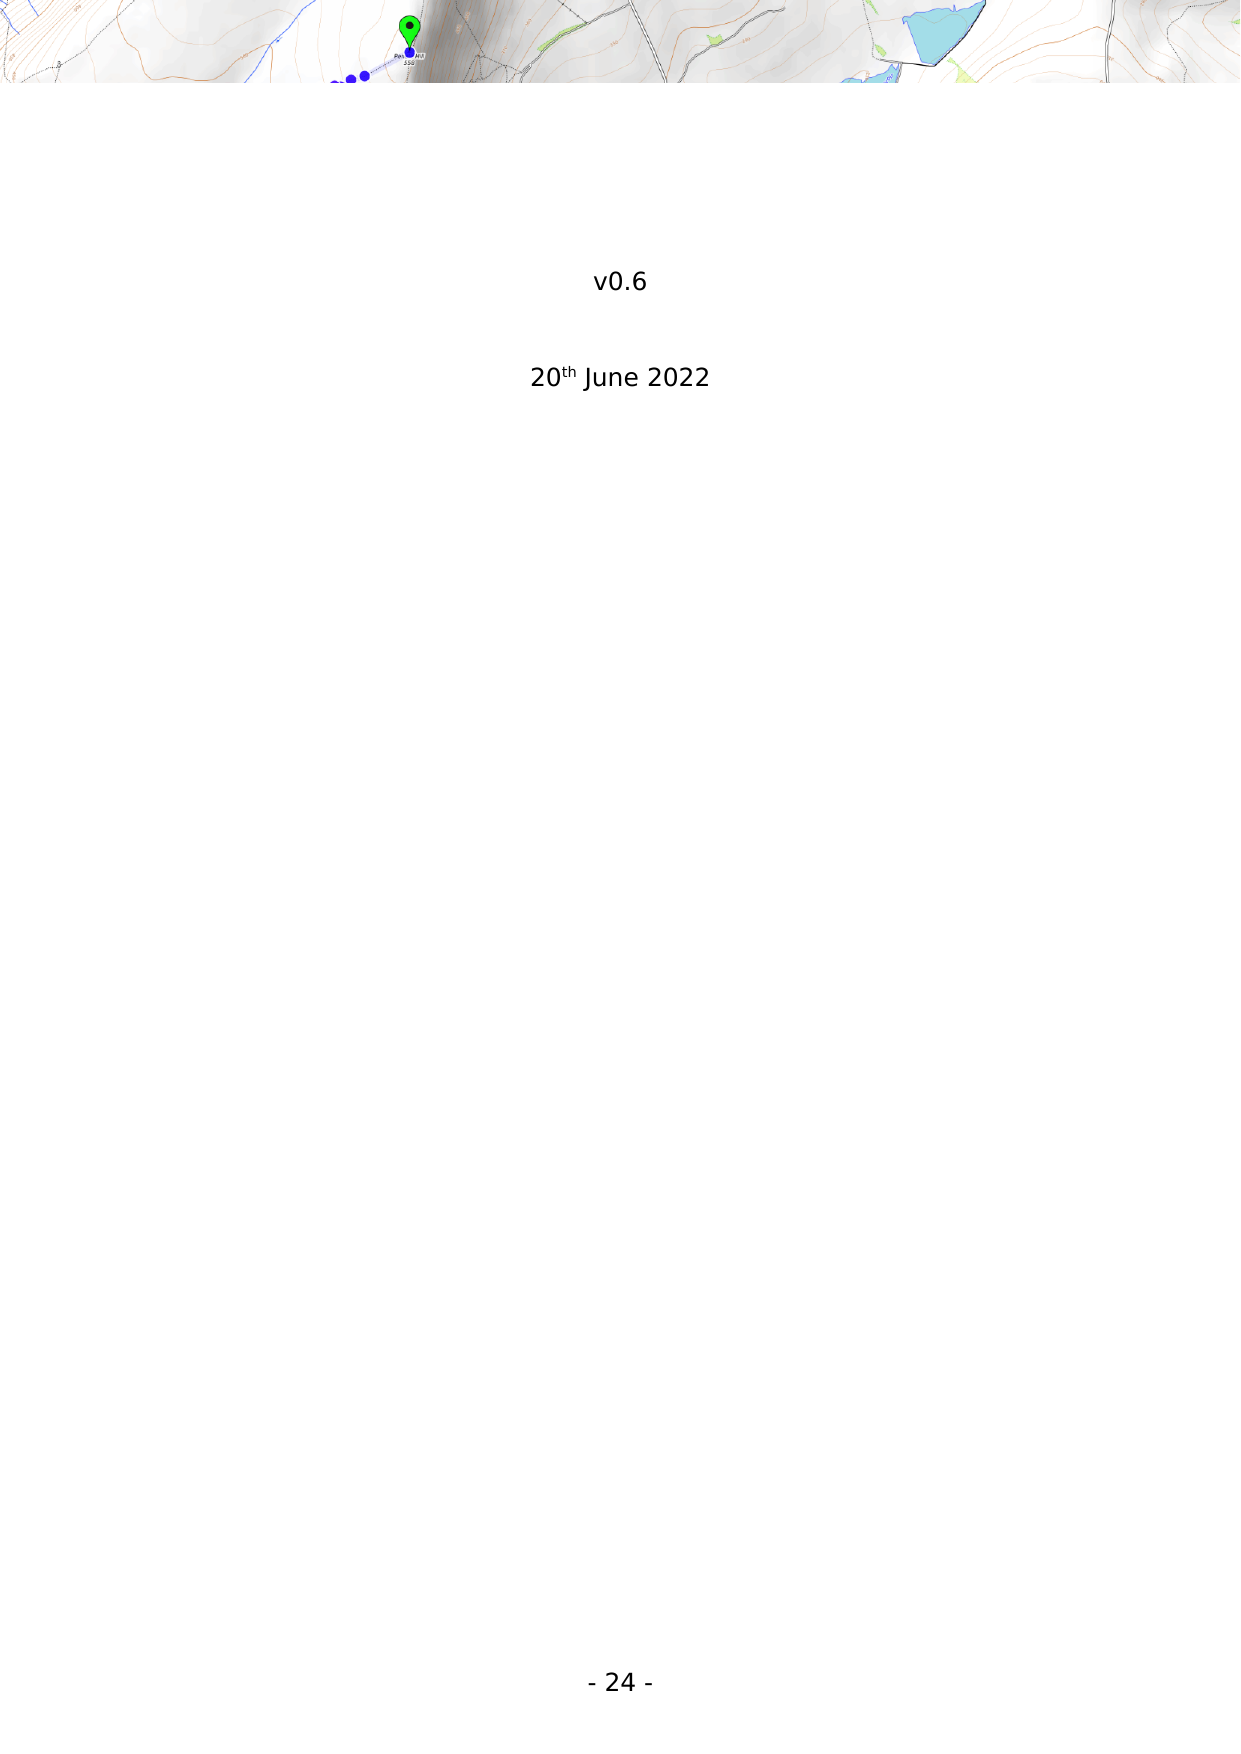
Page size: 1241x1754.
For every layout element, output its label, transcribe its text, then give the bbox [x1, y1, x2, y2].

text v0.6 [59, 267, 1181, 296]
text 20th June 2022 [59, 363, 1181, 393]
picture [0, 0, 1241, 83]
